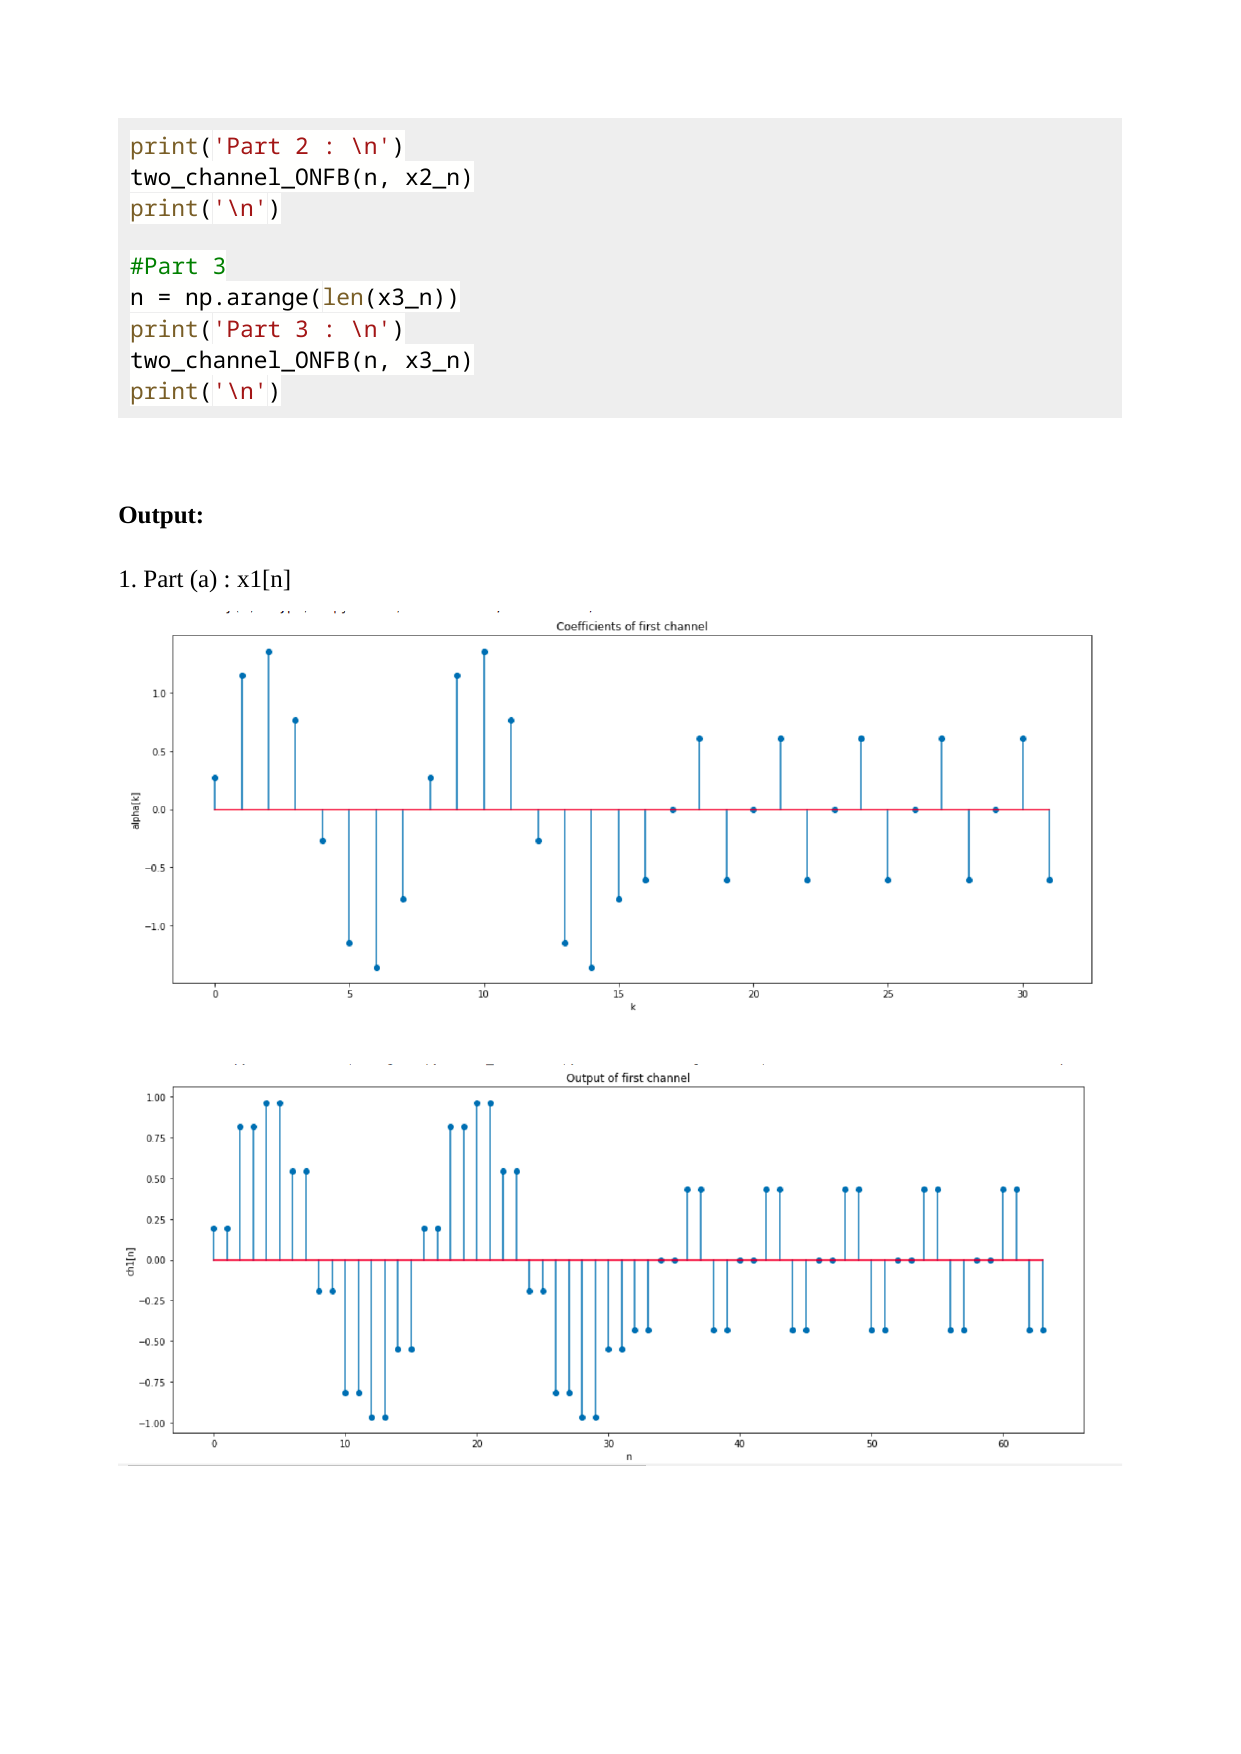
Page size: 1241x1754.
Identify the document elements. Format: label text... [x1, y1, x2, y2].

text Output: [118, 500, 1122, 529]
table_header print('Part 2 : \n') two_channel_ONFB(n, x2_n) print('\n') #Part 3 n = np.arange(len(x3_n)) print('Part 3 : \n') two_channel_ONFB(n, x3_n) print('\n') [118, 118, 1122, 418]
text 1. Part (a) : x1[n] [118, 564, 1122, 593]
picture [118, 1064, 1123, 1466]
picture [118, 611, 1123, 1018]
